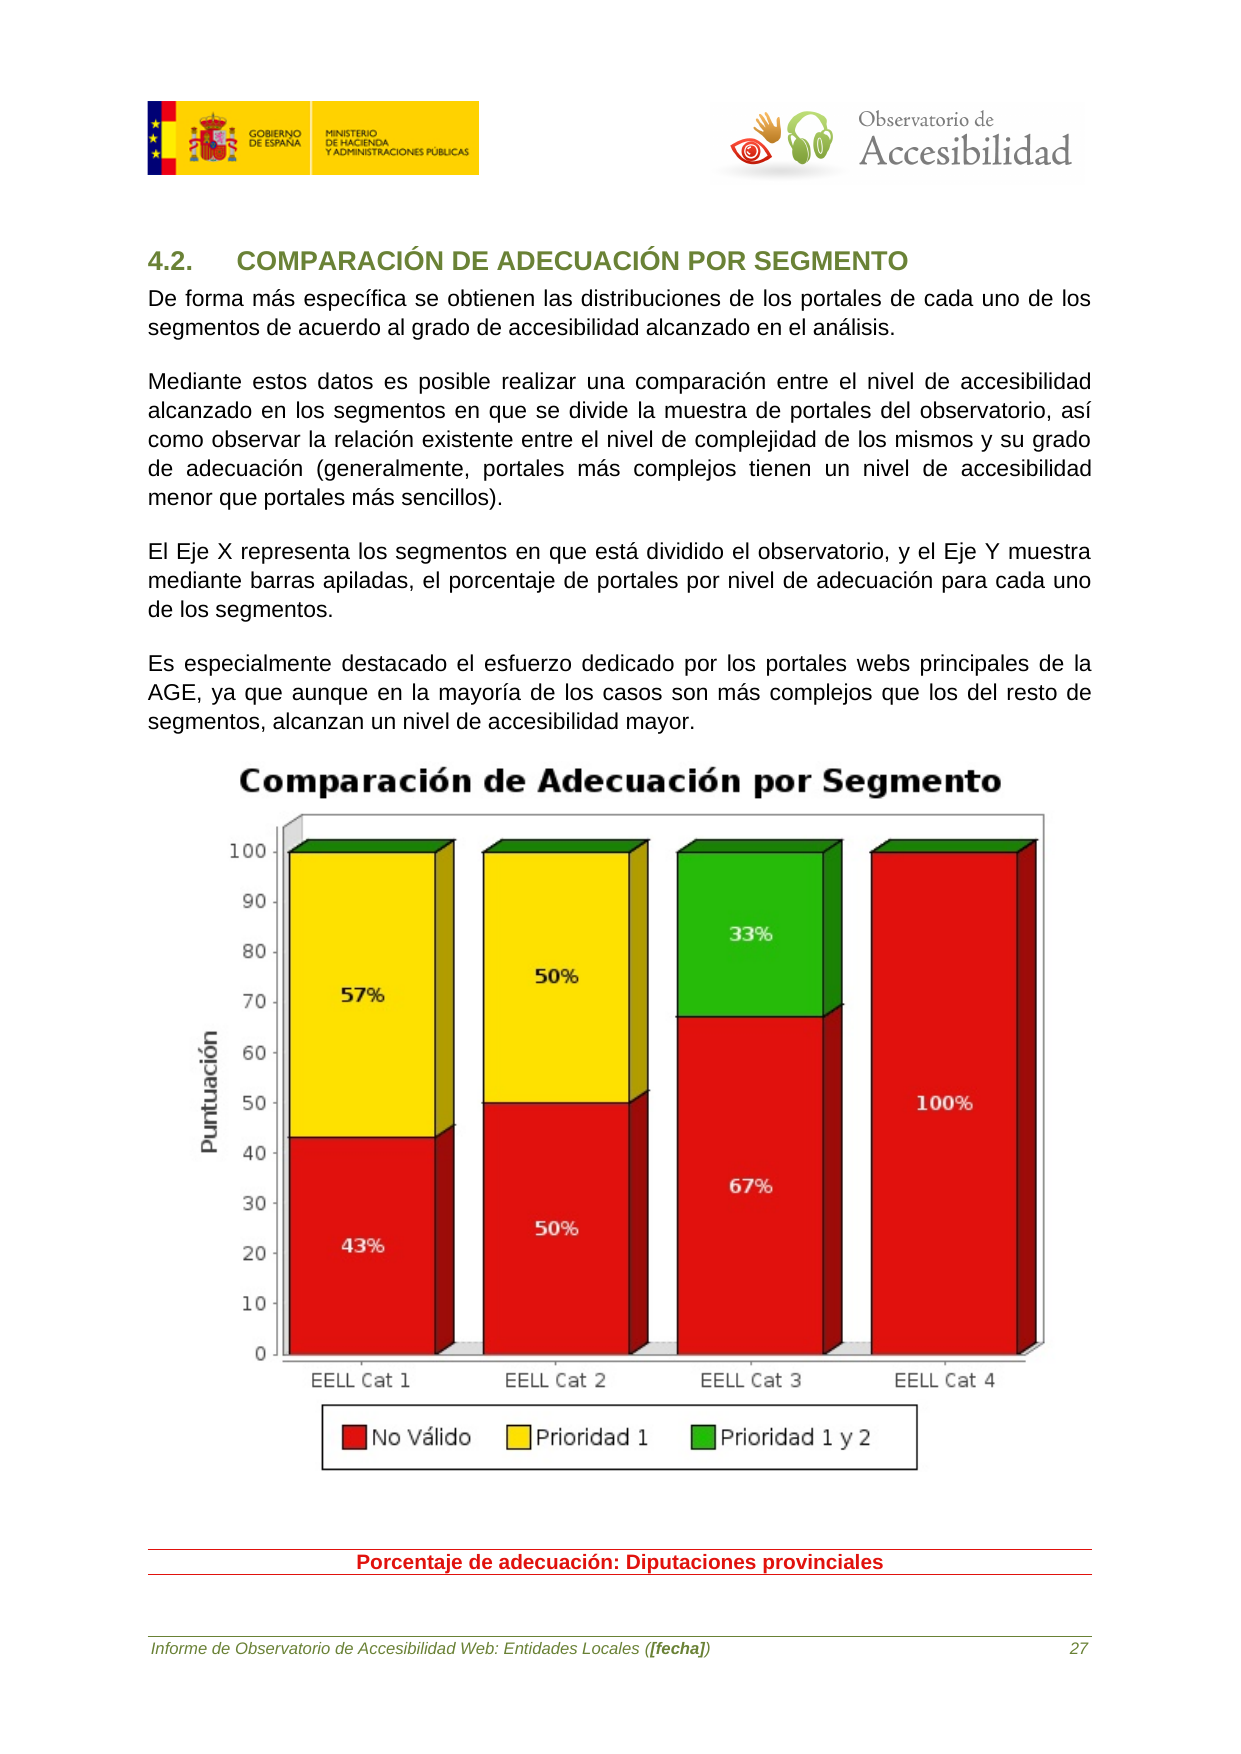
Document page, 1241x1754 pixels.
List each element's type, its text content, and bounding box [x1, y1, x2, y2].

text Es especialmente destacado el esfuerzo dedicado por los portales webs principales de la AGE, ya que aunque en la mayoría de los casos son más complejos que los del resto de segmentos, alcanzan un nivel de accesibilidad mayor. [148, 650, 1092, 734]
text Mediante estos datos es posible realizar una comparación entre el nivel de accesibilidad alcanzado en los segmentos en que se divide la muestra de portales del observatorio, así como observar la relación existente entre el nivel de complejidad de los mismos y su grado de adecuación (generalmente, portales más complejos tienen un nivel de accesibilidad menor que portales más sencillos). [148, 368, 1092, 510]
text Porcentaje de adecuación: Diputaciones provinciales [148, 1550, 1092, 1574]
text El Eje X representa los segmentos en que está dividido el observatorio, y el Eje Y muestra mediante barras apiladas, el porcentaje de portales por nivel de adecuación para cada uno de los segmentos. [148, 538, 1092, 622]
text De forma más específica se obtienen las distribuciones de los portales de cada uno de los segmentos de acuerdo al grado de accesibilidad alcanzado en el análisis. [148, 285, 1092, 341]
subtitle Comparación de adecuación por segmento [148, 245, 1092, 276]
picture [178, 761, 1062, 1472]
picture [147, 101, 479, 175]
picture [710, 102, 1086, 185]
